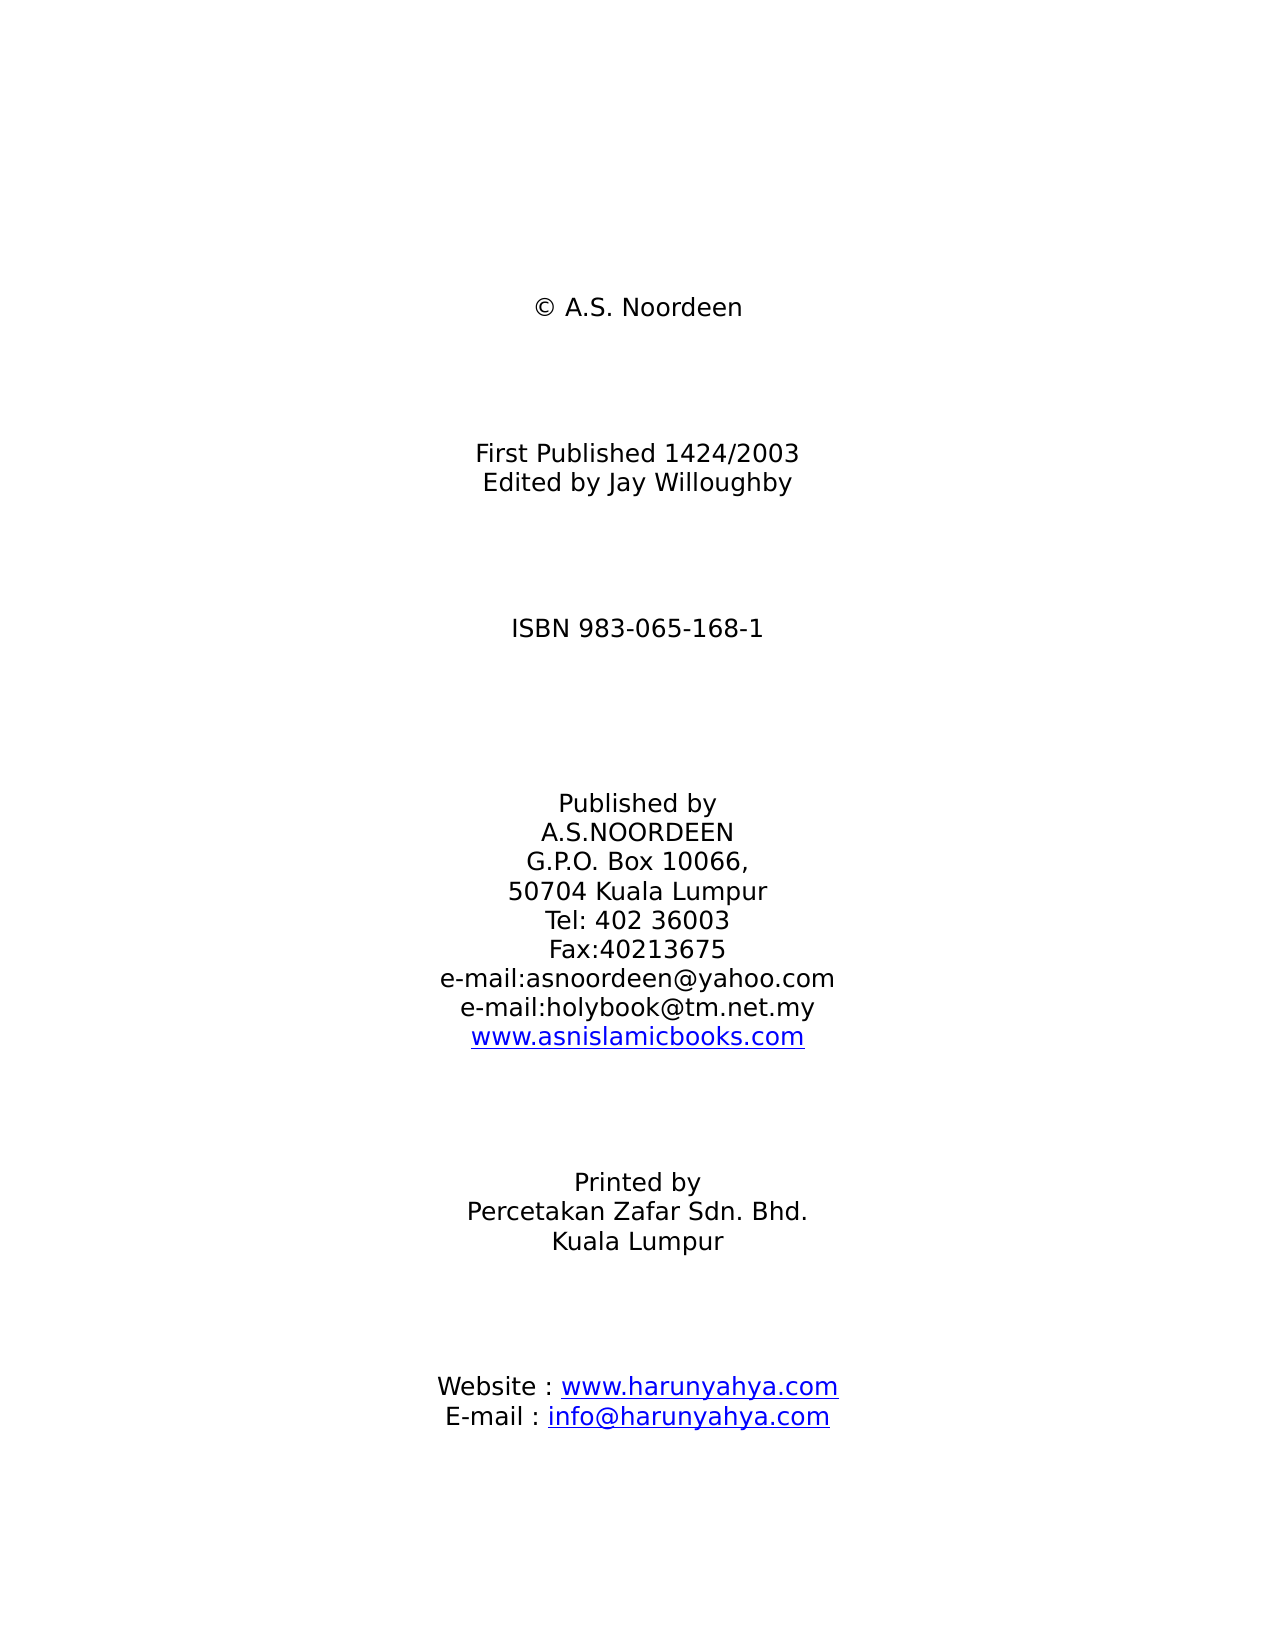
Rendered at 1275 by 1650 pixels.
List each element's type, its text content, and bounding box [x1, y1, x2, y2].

text First Published 1424/2003 [112, 439, 1162, 468]
text Tel: 402 36003 [112, 906, 1162, 935]
text Percetakan Zafar Sdn. Bhd. [112, 1198, 1162, 1227]
text Fax:40213675 [112, 935, 1162, 964]
text Published by [112, 789, 1162, 818]
text A.S.NOORDEEN [112, 818, 1162, 848]
text G.P.O. Box 10066, [112, 848, 1162, 877]
text Edited by Jay Willoughby [112, 468, 1162, 498]
text ISBN 983-065-168-1 [112, 614, 1162, 643]
text e-mail:holybook@tm.net.my [112, 993, 1162, 1023]
text E-mail : info@harunyahya.com [112, 1402, 1162, 1431]
text e-mail:asnoordeen@yahoo.com [112, 964, 1162, 993]
text www.asnislamicbooks.com [112, 1023, 1162, 1052]
text Printed by [112, 1168, 1162, 1198]
text © A.S. Noordeen [112, 293, 1162, 323]
text Website : www.harunyahya.com [112, 1373, 1162, 1402]
text 50704 Kuala Lumpur [112, 877, 1162, 906]
text Kuala Lumpur [112, 1227, 1162, 1256]
